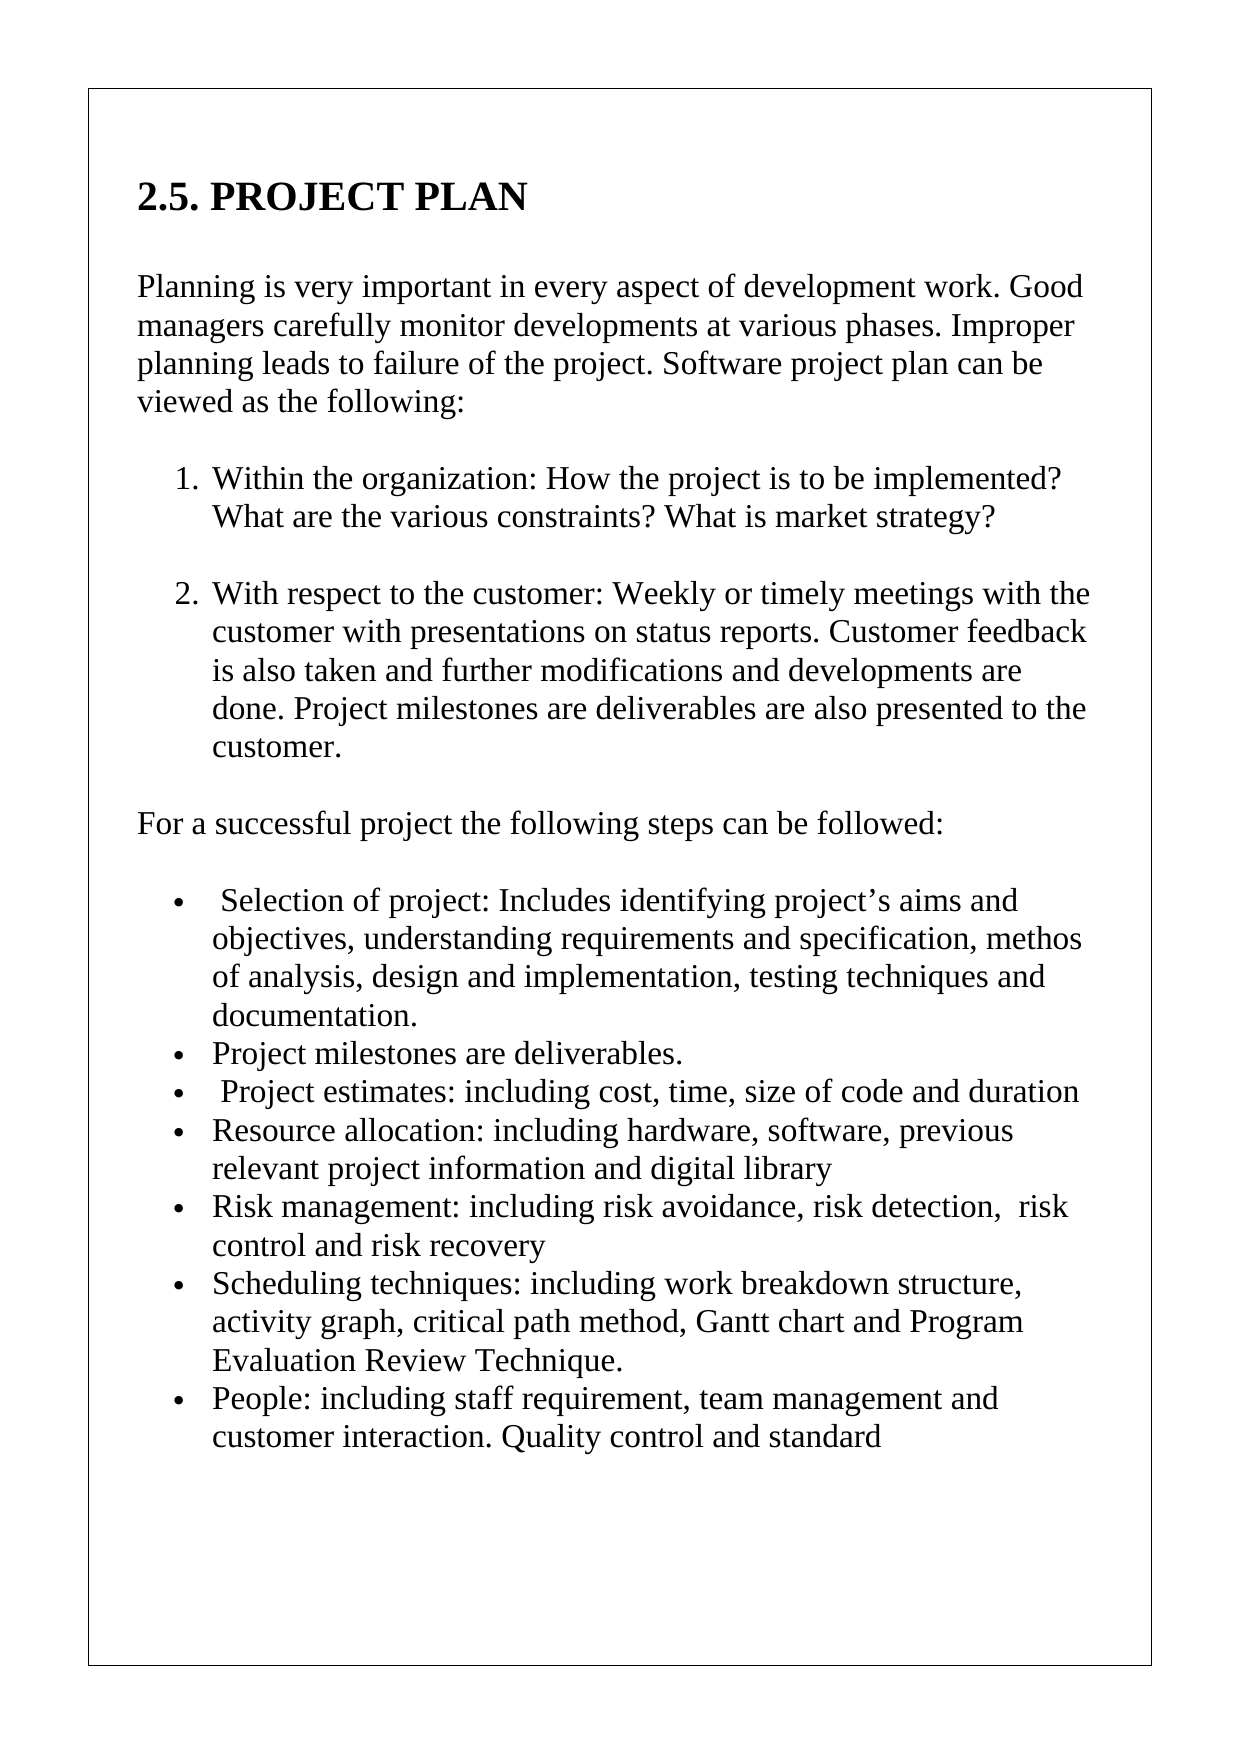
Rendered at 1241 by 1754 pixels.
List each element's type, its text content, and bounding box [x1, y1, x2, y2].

list Scheduling techniques: including work breakdown structure, activity graph, critical path method, Gantt chart and Program Evaluation Review Technique. [174, 1263, 1103, 1378]
list Risk management: including risk avoidance, risk detection, risk control and risk recovery [174, 1187, 1103, 1263]
list People: including staff requirement, team management and customer interaction. Quality control and standard [174, 1378, 1103, 1455]
list Resource allocation: including hardware, software, previous relevant project information and digital library [174, 1110, 1103, 1187]
list Selection of project: Includes identifying project’s aims and objectives, understanding requirements and specification, methos of analysis, design and implementation, testing techniques and documentation. [174, 880, 1103, 1033]
text For a successful project the following steps can be followed: [137, 803, 1103, 842]
text Planning is very important in every aspect of development work. Good managers carefully monitor developments at various phases. Improper planning leads to failure of the project. Software project plan can be viewed as the following: [137, 267, 1103, 420]
list Project estimates: including cost, time, size of code and duration [174, 1072, 1103, 1110]
list Within the organization: How the project is to be implemented? What are the various constraints? What is market strategy? [174, 458, 1103, 535]
list Project milestones are deliverables. [174, 1033, 1103, 1072]
text 2.5. PROJECT PLAN [137, 171, 1103, 219]
list With respect to the customer: Weekly or timely meetings with the customer with presentations on status reports. Customer feedback is also taken and further modifications and developments are done. Project milestones are deliverables are also presented to the customer. [174, 573, 1103, 765]
